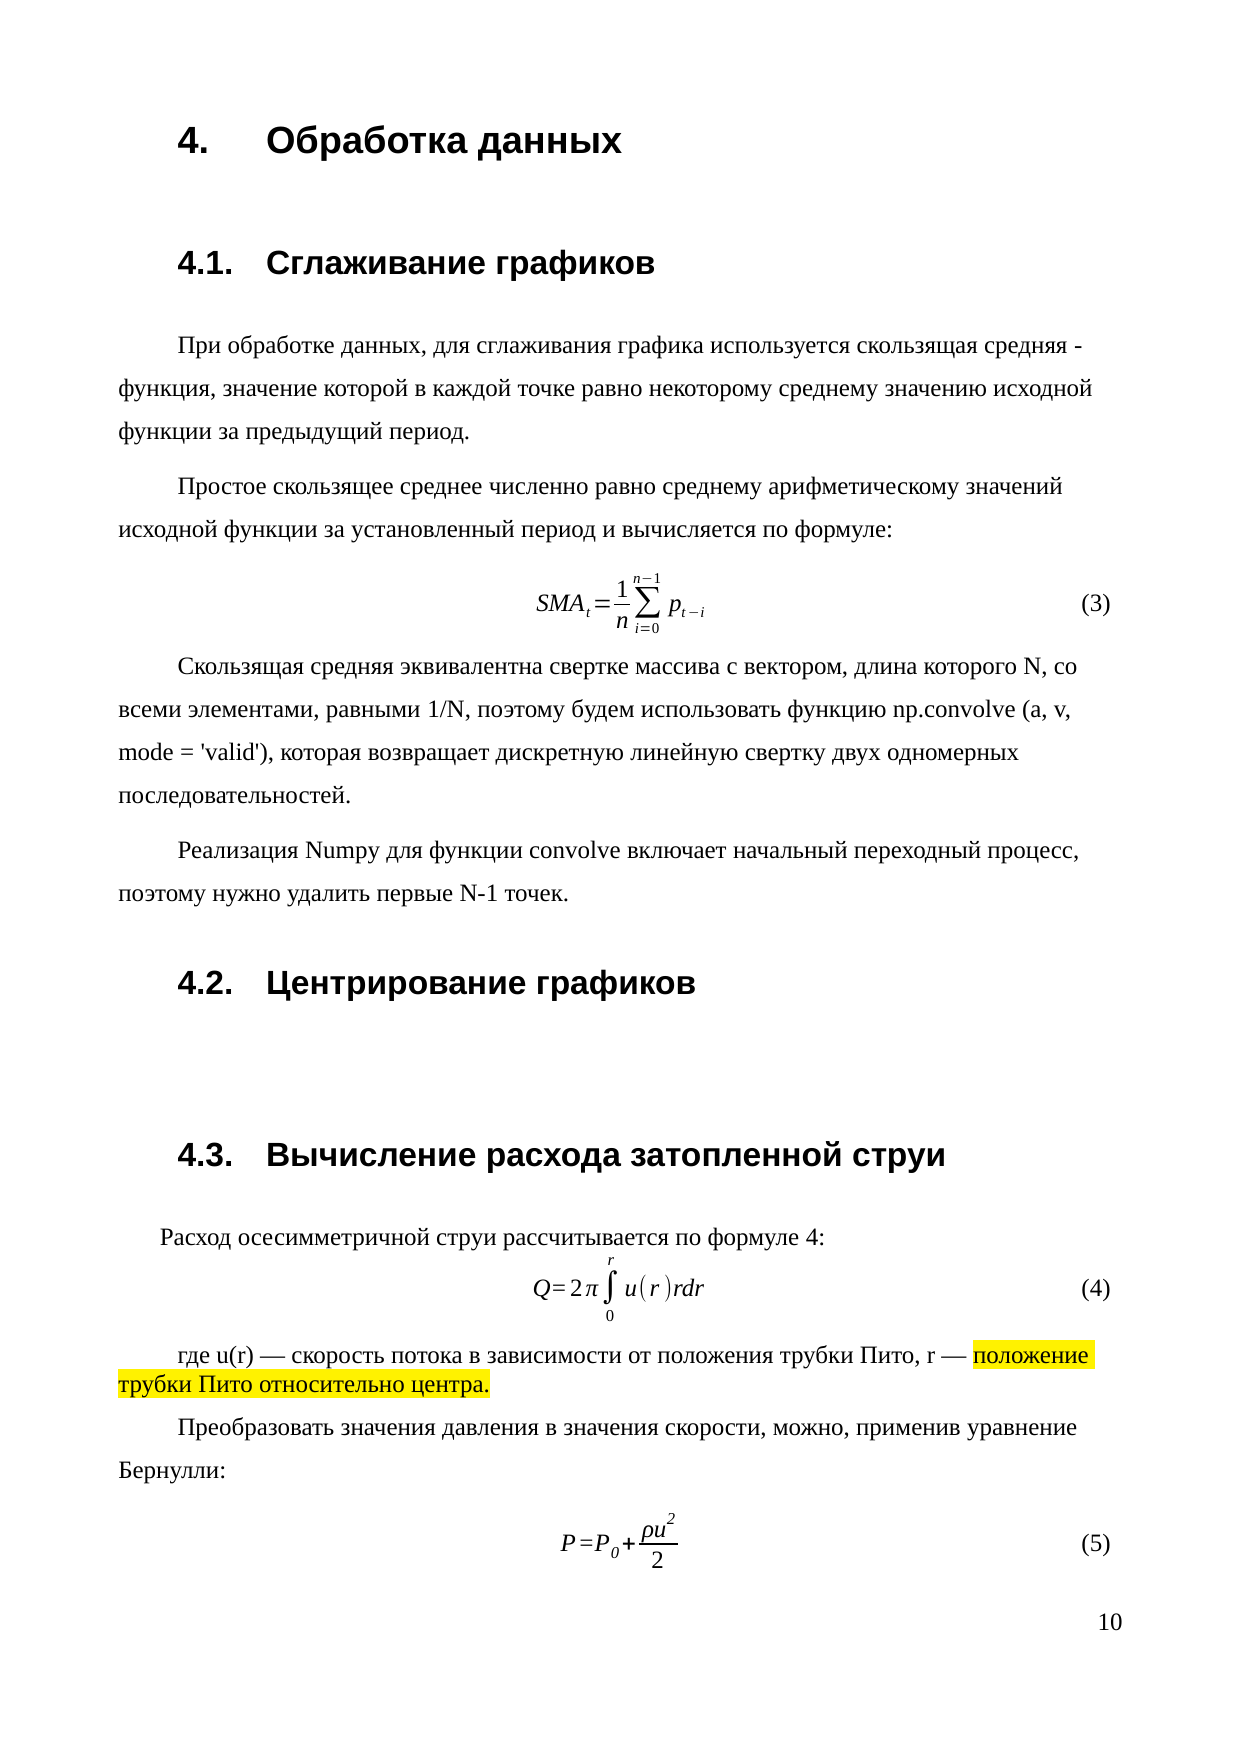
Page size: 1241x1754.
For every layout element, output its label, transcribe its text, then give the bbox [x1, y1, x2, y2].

text где u(r) — скорость потока в зависимости от положения трубки Пито, r — положение трубки Пито относительно центра. [118, 1340, 1110, 1398]
subtitle Центрирование графиков [118, 963, 1122, 1002]
text Скользящая средняя эквивалентна свертке массива с вектором, длина которого N, со всеми элементами, равными 1/N, поэтому будем использовать функцию np.convolve (a, v, mode = 'valid'), которая возвращает дискретную линейную свертку двух одномерных последовательностей. [118, 651, 1122, 809]
text Реализация Numpy для функции convolve включает начальный переходный процесс, поэтому нужно удалить первые N-1 точек. [118, 835, 1122, 907]
text Расход осесимметричной струи рассчитывается по формуле 4: [159, 1222, 1122, 1251]
subtitle Сглаживание графиков [118, 242, 1122, 281]
text Простое скользящее среднее численно равно среднему арифметическому значений исходной функции за установленный период и вычисляется по формуле: [118, 471, 1122, 543]
text [118, 1511, 553, 1573]
subtitle Вычисление расхода затопленной струи [118, 1135, 1122, 1173]
text (4) [714, 1251, 1110, 1325]
text [118, 1251, 526, 1325]
text (3) [118, 569, 1110, 636]
text При обработке данных, для сглаживания графика используется скользящая средняя - функция, значение которой в каждой точке равно некоторому среднему значению исходной функции за предыдущий период. [118, 330, 1122, 445]
subtitle Обработка данных [118, 118, 1122, 162]
text Преобразовать значения давления в значения скорости, можно, применив уравнение Бернулли: [118, 1412, 1122, 1484]
text (5) [687, 1511, 1110, 1573]
